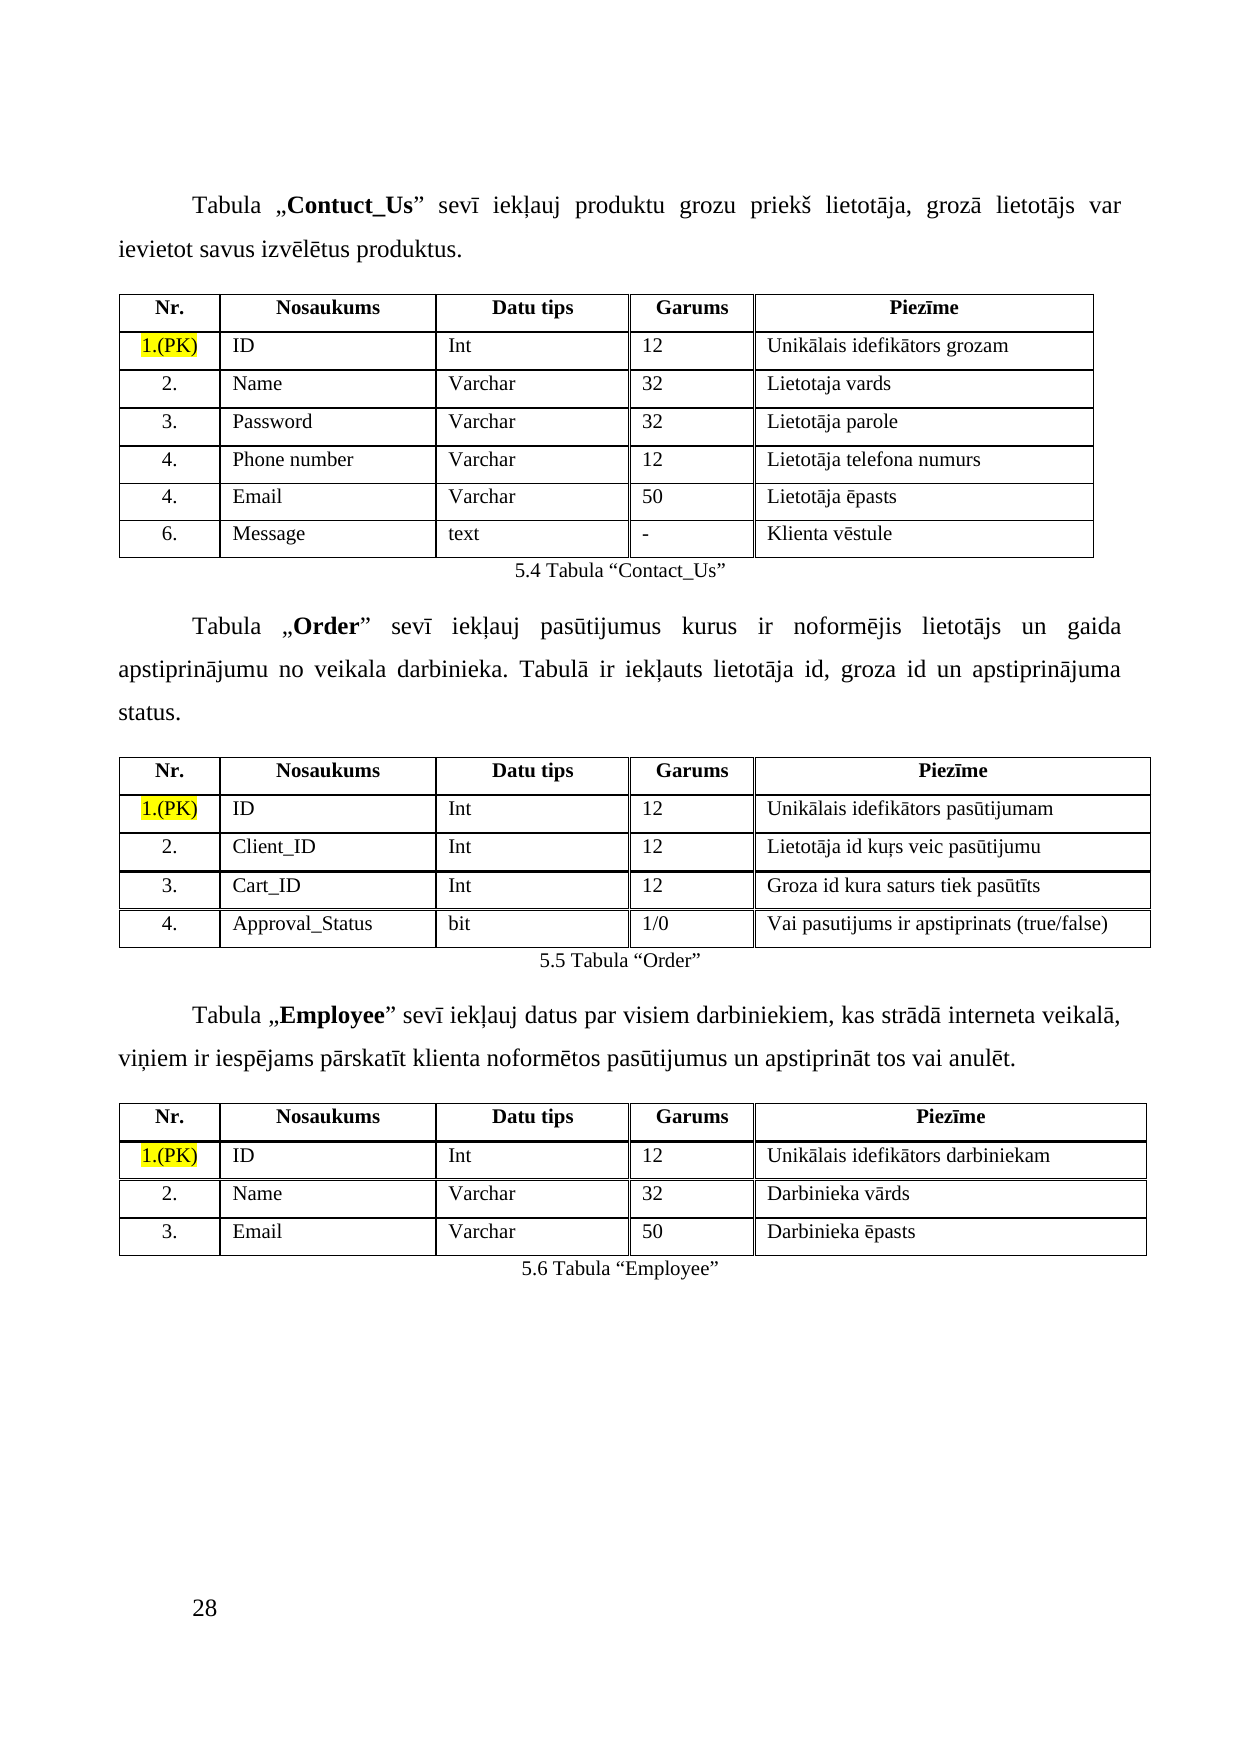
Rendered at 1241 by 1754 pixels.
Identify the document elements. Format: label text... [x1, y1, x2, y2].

table_cell 12 [631, 333, 753, 369]
table_header Nosaukums [221, 295, 435, 331]
text 5.5 Tabula “Order” [118, 948, 1122, 972]
table_cell Int [437, 1143, 628, 1178]
table_cell Varchar [437, 447, 628, 483]
table_cell Int [437, 796, 628, 832]
table_cell Phone number [221, 447, 435, 483]
table_cell text [437, 521, 628, 557]
table_cell ID [221, 1143, 435, 1178]
text Tabula „Contuct_Us” sevī iekļauj produktu grozu priekš lietotāja, grozā lietotājs var ievietot savus izvēlētus produktus. [118, 191, 1122, 262]
table_cell Lietotāja ēpasts [756, 484, 1093, 520]
table_cell Approval_Status [221, 911, 435, 947]
table_cell Int [437, 873, 628, 908]
table_header Nr. [120, 1104, 219, 1140]
table_cell Varchar [437, 1219, 628, 1255]
table_cell Client_ID [221, 834, 435, 870]
table_cell Lietotāja telefona numurs [756, 447, 1093, 483]
table_cell Vai pasutijums ir apstiprinats (true/false) [756, 911, 1150, 947]
table_cell 32 [631, 409, 753, 445]
table_cell 32 [631, 371, 753, 407]
table_cell 12 [631, 873, 753, 908]
table_header Piezīme [756, 1104, 1146, 1140]
table_header Garums [631, 758, 753, 794]
table_cell Varchar [437, 484, 628, 520]
table_cell Varchar [437, 371, 628, 407]
table_cell 3. [120, 1219, 219, 1255]
table_cell Klienta vēstule [756, 521, 1093, 557]
table_cell Password [221, 409, 435, 445]
table_cell Groza id kura saturs tiek pasūtīts [756, 873, 1150, 908]
table_cell Unikālais idefikātors pasūtijumam [756, 796, 1150, 832]
table_cell ID [221, 333, 435, 369]
table_header Piezīme [756, 758, 1150, 794]
table_cell Email [221, 1219, 435, 1255]
table_cell 4. [120, 484, 219, 520]
table_cell 3. [120, 409, 219, 445]
table_cell 1/0 [631, 911, 753, 947]
table_cell Int [437, 333, 628, 369]
table_cell 4. [120, 911, 219, 947]
table_header Nr. [120, 758, 219, 794]
table_cell 12 [631, 447, 753, 483]
table_cell 50 [631, 1219, 753, 1255]
text Tabula „Employee” sevī iekļauj datus par visiem darbiniekiem, kas strādā interneta veikalā, viņiem ir iespējams pārskatīt klienta noformētos pasūtijumus un apstiprināt tos vai anulēt. [118, 1000, 1122, 1072]
table_cell Name [221, 371, 435, 407]
table_cell 3. [120, 873, 219, 908]
table_cell 4. [120, 447, 219, 483]
text 5.6 Tabula “Employee” [118, 1256, 1122, 1280]
table_cell 2. [120, 834, 219, 870]
table_header Datu tips [437, 295, 628, 331]
table_cell Email [221, 484, 435, 520]
table_header Piezīme [756, 295, 1093, 331]
table_cell Lietotāja id kuŗs veic pasūtijumu [756, 834, 1150, 870]
table_cell Varchar [437, 1181, 628, 1217]
table_header Datu tips [437, 758, 628, 794]
table_cell bit [437, 911, 628, 947]
table_header Garums [631, 295, 753, 331]
table_cell Message [221, 521, 435, 557]
table_cell ID [221, 796, 435, 832]
text Tabula „Order” sevī iekļauj pasūtijumus kurus ir noformējis lietotājs un gaida apstiprinājumu no veikala darbinieka. Tabulā ir iekļauts lietotāja id, groza id un apstiprinājuma status. [118, 611, 1122, 726]
table_cell 12 [631, 1143, 753, 1178]
table_cell 1.(PK) [120, 1143, 219, 1178]
table_cell Name [221, 1181, 435, 1217]
text 5.4 Tabula “Contact_Us” [118, 558, 1122, 582]
table_cell 12 [631, 796, 753, 832]
table_cell 1.(PK) [120, 333, 219, 369]
table_cell Lietotāja parole [756, 409, 1093, 445]
table_cell Darbinieka vārds [756, 1181, 1146, 1217]
table_header Datu tips [437, 1104, 628, 1140]
table_cell 6. [120, 521, 219, 557]
table_cell 50 [631, 484, 753, 520]
table_header Nosaukums [221, 758, 435, 794]
table_cell Darbinieka ēpasts [756, 1219, 1146, 1255]
table_header Nr. [120, 295, 219, 331]
table_cell Unikālais idefikātors darbiniekam [756, 1143, 1146, 1178]
table_cell Cart_ID [221, 873, 435, 908]
table_cell 12 [631, 834, 753, 870]
table_header Nosaukums [221, 1104, 435, 1140]
table_cell Lietotaja vards [756, 371, 1093, 407]
table_cell 32 [631, 1181, 753, 1217]
table_cell 2. [120, 1181, 219, 1217]
table_header Garums [631, 1104, 753, 1140]
table_cell 1.(PK) [120, 796, 219, 832]
table_cell Unikālais idefikātors grozam [756, 333, 1093, 369]
table_cell Int [437, 834, 628, 870]
table_cell Varchar [437, 409, 628, 445]
table_cell 2. [120, 371, 219, 407]
table_cell - [631, 521, 753, 557]
